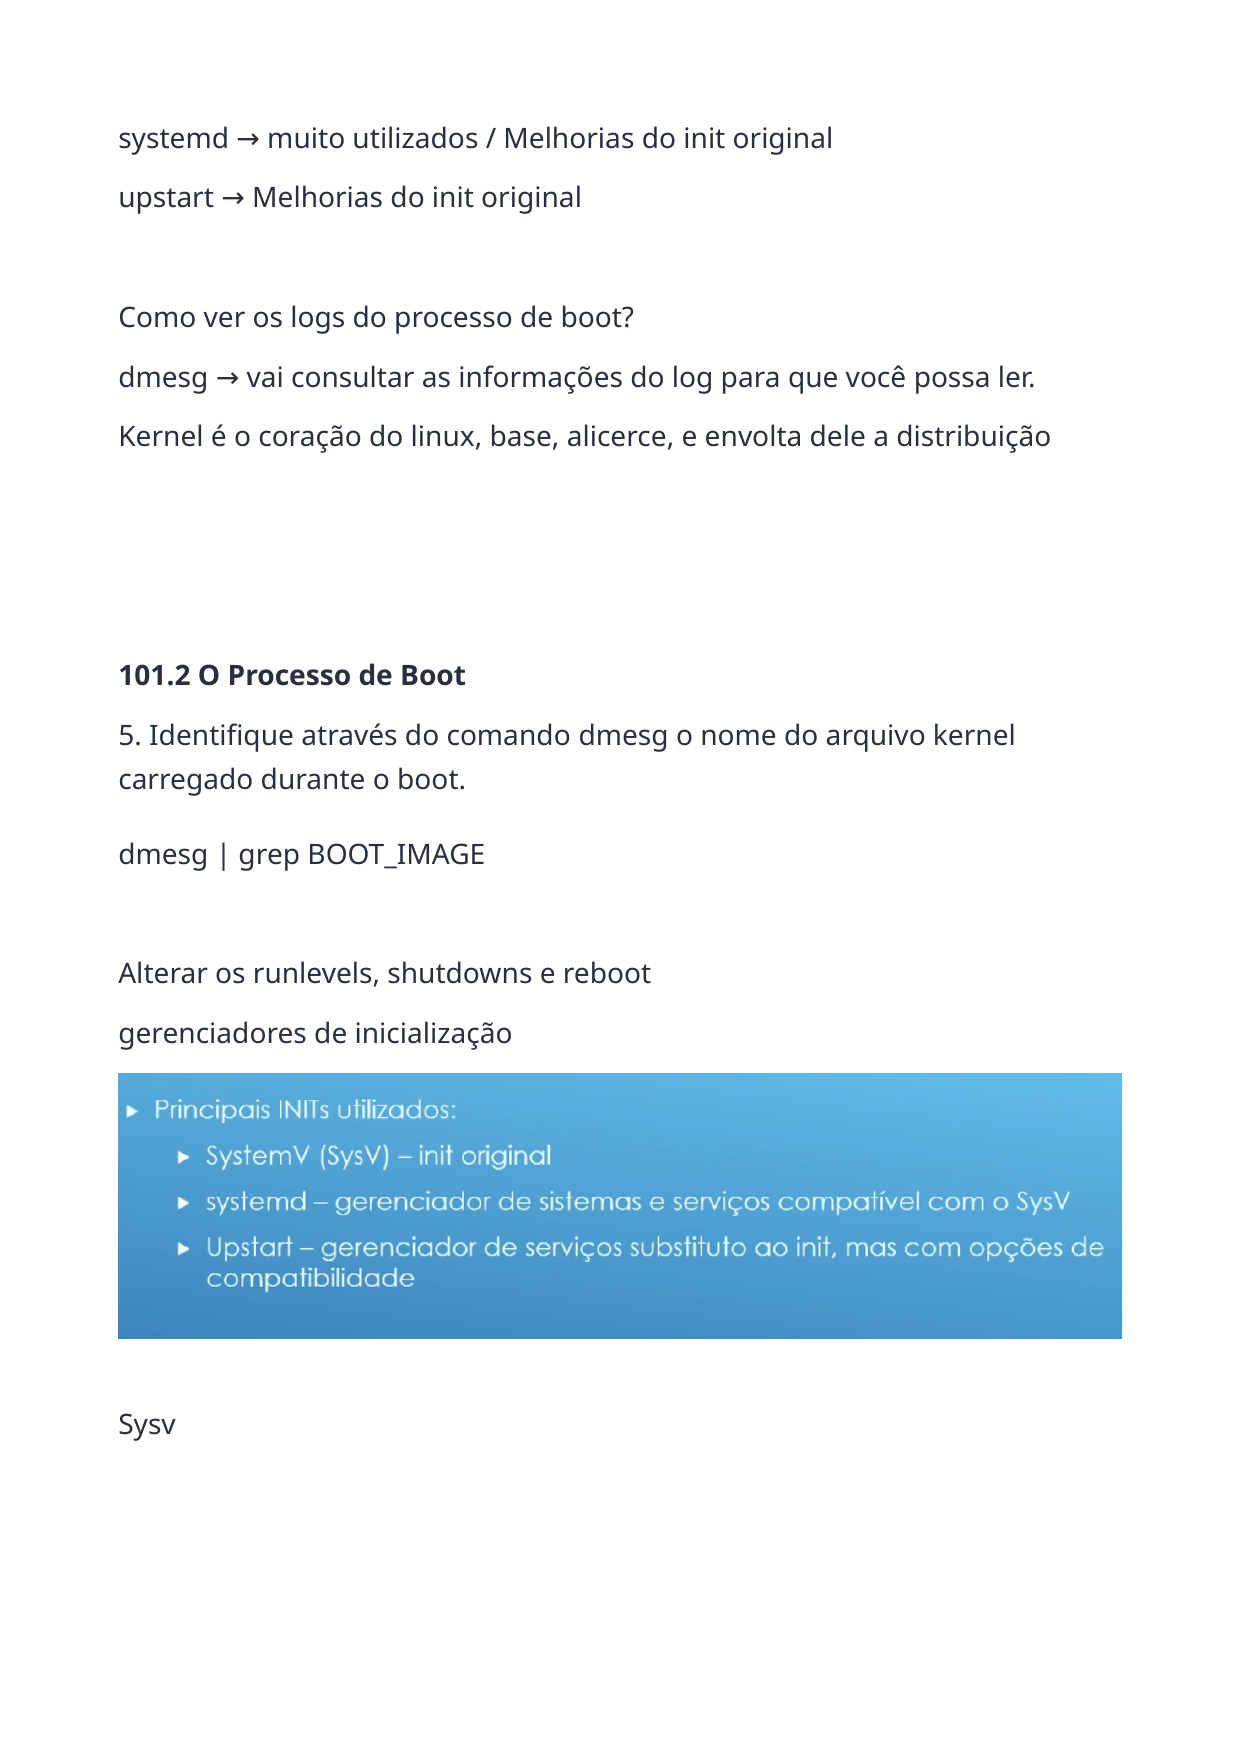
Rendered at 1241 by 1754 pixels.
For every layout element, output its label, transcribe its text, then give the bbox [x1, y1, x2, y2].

text systemd → muito utilizados / Melhorias do init original [118, 118, 1122, 156]
text Sysv [118, 1404, 1122, 1486]
text 5. Identifique através do comando dmesg o nome do arquivo kernel carregado durante o boot. [118, 715, 1122, 797]
text Como ver os logs do processo de boot? [118, 297, 1122, 336]
text dmesg → vai consultar as informações do log para que você possa ler. [118, 357, 1122, 395]
text upstart → Melhorias do init original [118, 178, 1122, 216]
text Kernel é o coração do linux, base, alicerce, e envolta dele a distribuição [118, 417, 1122, 455]
text 101.2 O Processo de Boot [118, 655, 1122, 694]
text Alterar os runlevels, shutdowns e reboot [118, 954, 1122, 992]
text gerenciadores de inicialização [118, 1013, 1122, 1052]
picture [118, 1073, 1123, 1339]
text dmesg | grep BOOT_IMAGE [118, 834, 1122, 873]
